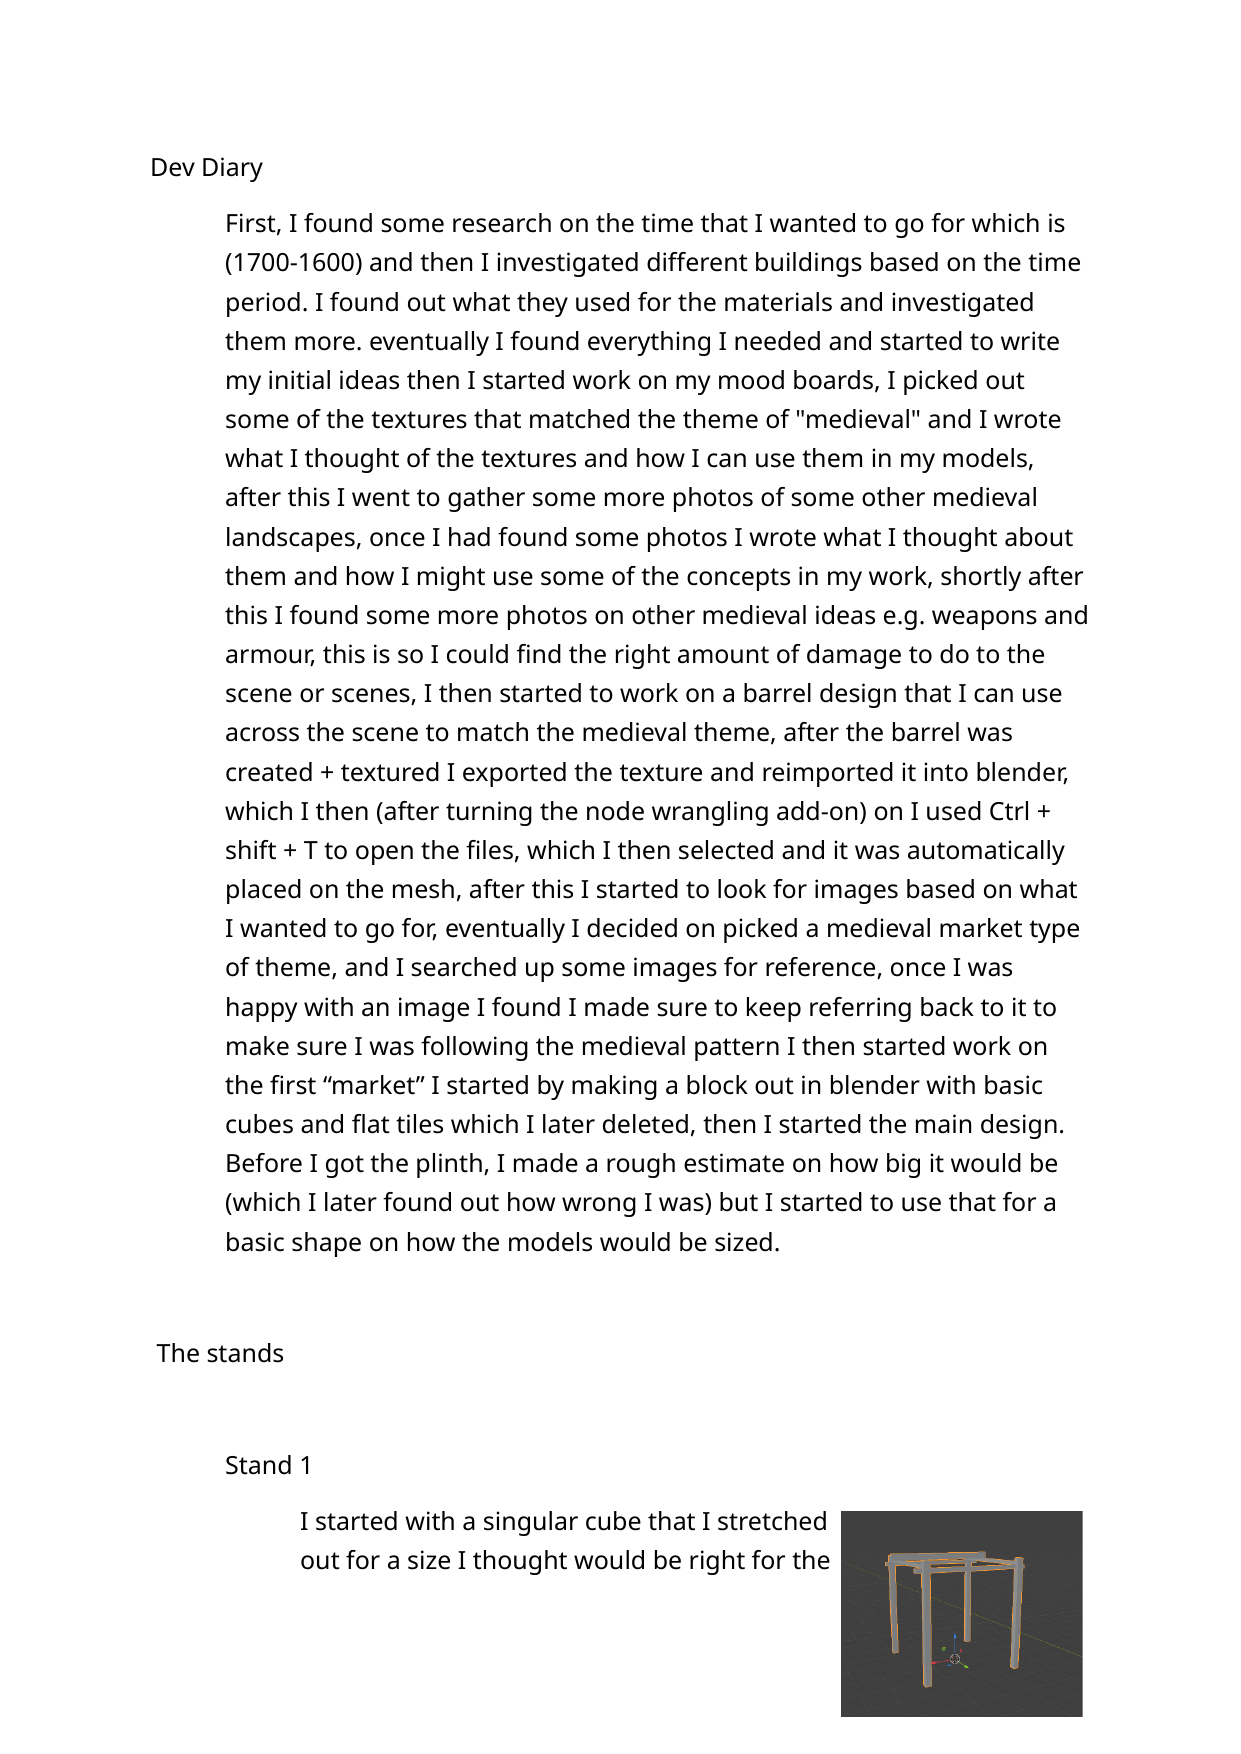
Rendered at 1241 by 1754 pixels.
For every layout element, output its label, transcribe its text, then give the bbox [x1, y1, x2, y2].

text First, I found some research on the time that I wanted to go for which is (1700-1600) and then I investigated different buildings based on the time period. I found out what they used for the materials and investigated them more. eventually I found everything I needed and started to write my initial ideas then I started work on my mood boards, I picked out some of the textures that matched the theme of "medieval" and I wrote what I thought of the textures and how I can use them in my models, after this I went to gather some more photos of some other medieval landscapes, once I had found some photos I wrote what I thought about them and how I might use some of the concepts in my work, shortly after this I found some more photos on other medieval ideas e.g. weapons and armour, this is so I could find the right amount of damage to do to the scene or scenes, I then started to work on a barrel design that I can use across the scene to match the medieval theme, after the barrel was created + textured I exported the texture and reimported it into blender, which I then (after turning the node wrangling add-on) on I used Ctrl + shift + T to open the files, which I then selected and it was automatically placed on the mesh, after this I started to look for images based on what I wanted to go for, eventually I decided on picked a medieval market type of theme, and I searched up some images for reference, once I was happy with an image I found I made sure to keep referring back to it to make sure I was following the medieval pattern I then started work on the first “market” I started by making a block out in blender with basic cubes and flat tiles which I later deleted, then I started the main design. Before I got the plinth, I made a rough estimate on how big it would be (which I later found out how wrong I was) but I started to use that for a basic shape on how the models would be sized. [225, 206, 1090, 1258]
text Dev Diary [150, 150, 1090, 184]
text I started with a singular cube that I stretched out for a size I thought would be right for the [300, 1503, 1090, 1577]
text The stands [150, 1336, 1090, 1370]
text Stand 1 [150, 1447, 1090, 1482]
